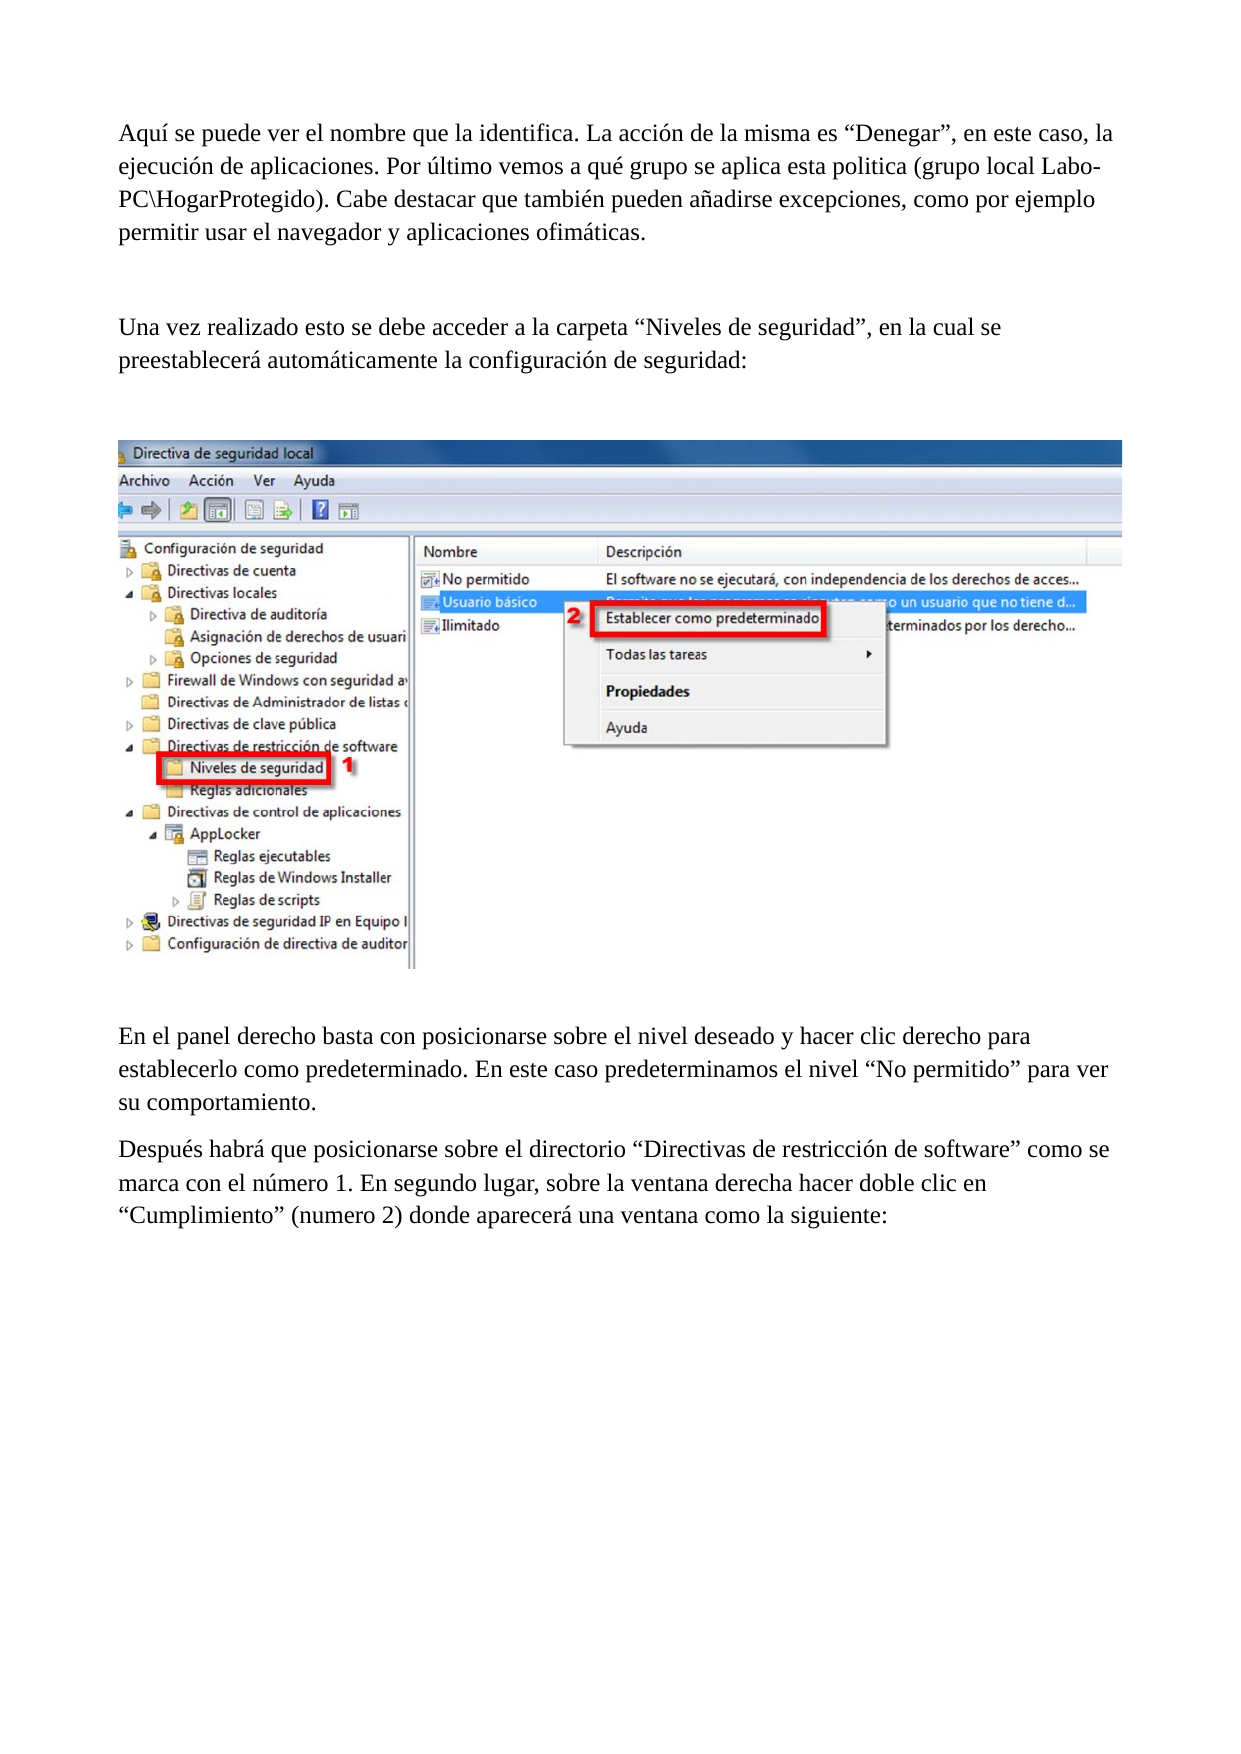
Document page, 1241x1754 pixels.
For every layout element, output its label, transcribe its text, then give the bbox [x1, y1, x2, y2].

text En el panel derecho basta con posicionarse sobre el nivel deseado y hacer clic derecho para establecerlo como predeterminado. En este caso predeterminamos el nivel “No permitido” para ver su comportamiento. [118, 1021, 1122, 1116]
picture [118, 440, 1123, 969]
text Una vez realizado esto se debe acceder a la carpeta “Niveles de seguridad”, en la cual se preestablecerá automáticamente la configuración de seguridad: [118, 312, 1122, 374]
text Aquí se puede ver el nombre que la identifica. La acción de la misma es “Denegar”, en este caso, la ejecución de aplicaciones. Por último vemos a qué grupo se aplica esta politica (grupo local Labo-PC\HogarProtegido). Cabe destacar que también pueden añadirse excepciones, como por ejemplo permitir usar el navegador y aplicaciones ofimáticas. [118, 118, 1122, 246]
text Después habrá que posicionarse sobre el directorio “Directivas de restricción de software” como se marca con el número 1. En segundo lugar, sobre la ventana derecha hacer doble clic en “Cumplimiento” (numero 2) donde aparecerá una ventana como la siguiente: [118, 1134, 1122, 1229]
